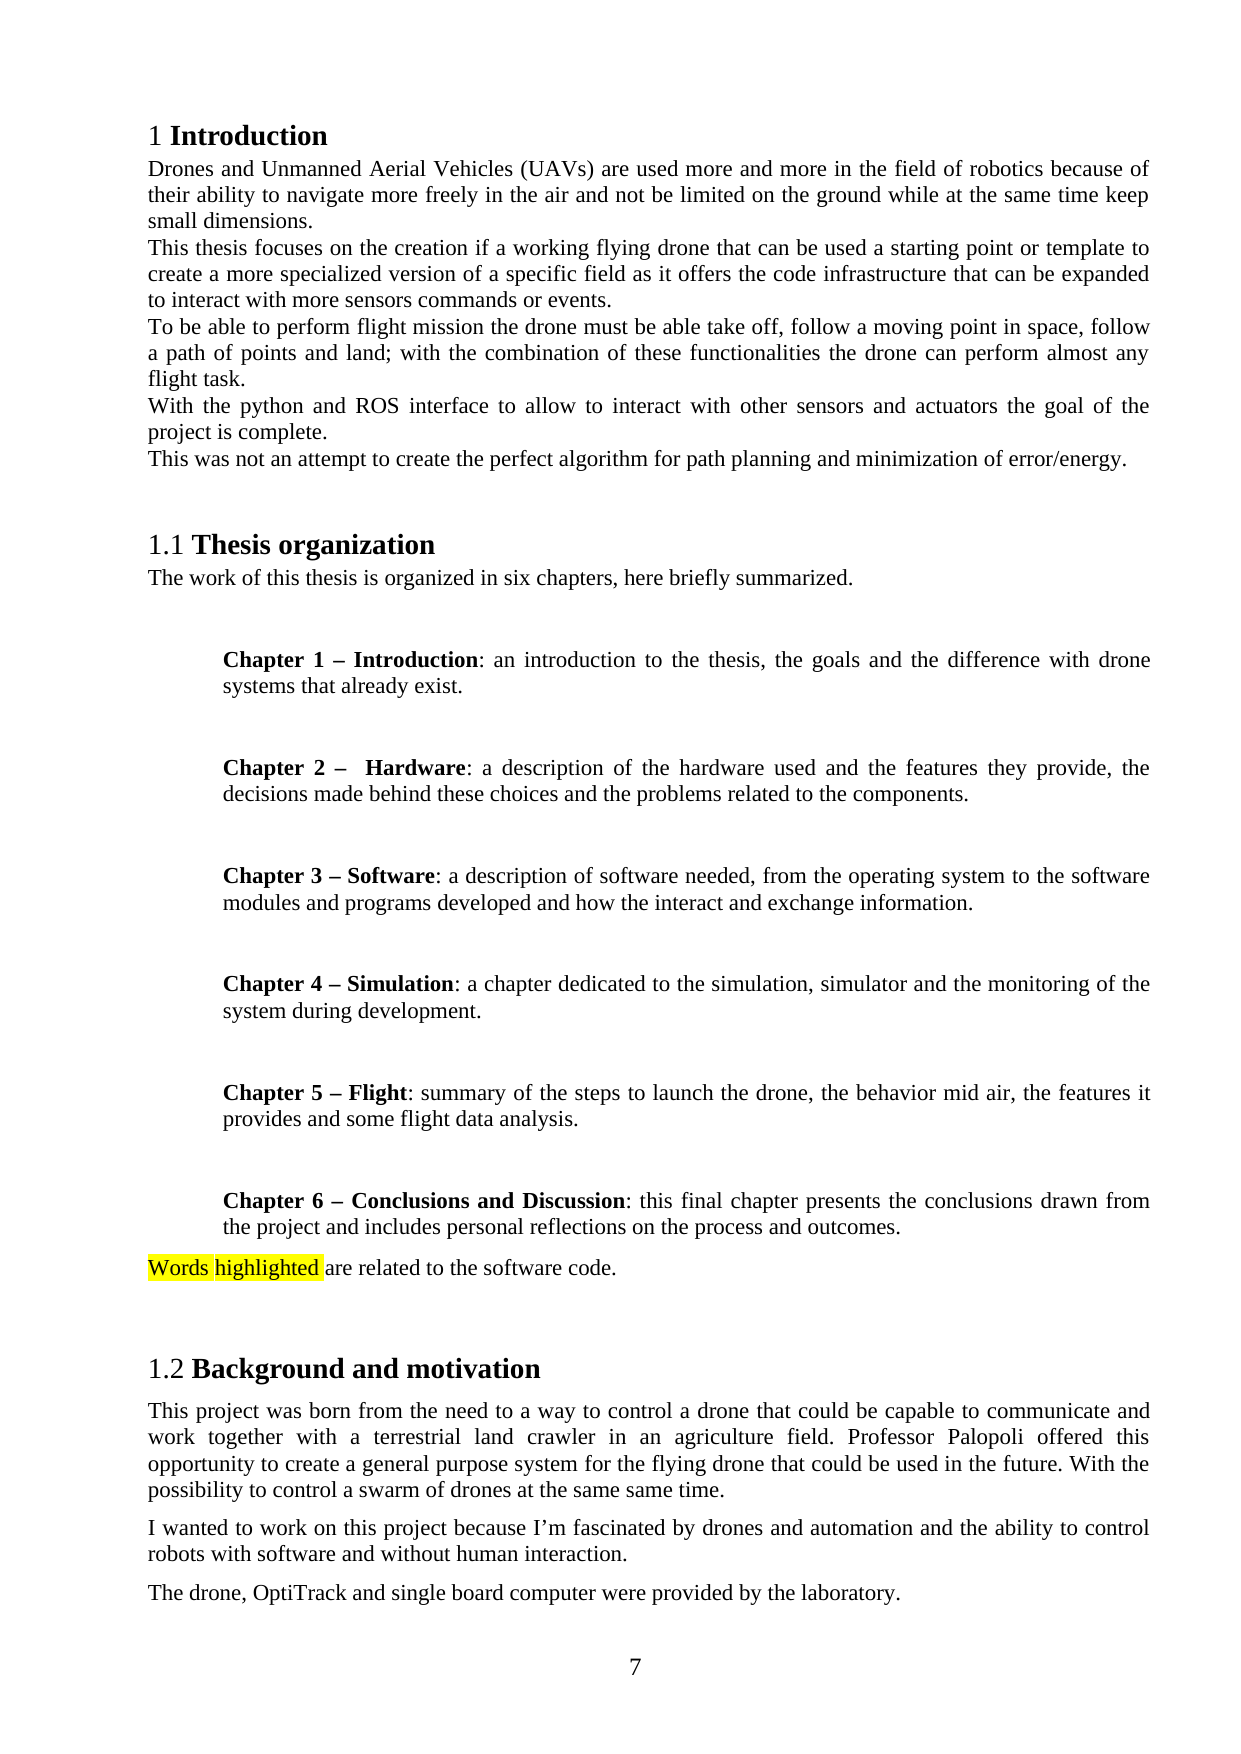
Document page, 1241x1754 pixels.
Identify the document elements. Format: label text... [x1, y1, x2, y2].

list Chapter 6 – Conclusions and Discussion: this final chapter presents the conclusions drawn from the project and includes personal reflections on the process and outcomes. [185, 1187, 1152, 1239]
list The drone, OptiTrack and single board computer were provided by the laboratory. [148, 1579, 1152, 1605]
subtitle 1.2 Background and motivation [88, 1351, 1152, 1385]
list Chapter 1 – Introduction: an introduction to the thesis, the goals and the difference with drone systems that already exist. [185, 646, 1152, 698]
list Words highlighted are related to the software code. [148, 1254, 1152, 1281]
list Drones and Unmanned Aerial Vehicles (UAVs) are used more and more in the field of robotics because of their ability to navigate more freely in the air and not be limited on the ground while at the same time keep small dimensions. [148, 155, 1152, 234]
list This was not an attempt to create the perfect algorithm for path planning and minimization of error/energy. [148, 444, 1152, 471]
list Chapter 3 – Software: a description of software needed, from the operating system to the software modules and programs developed and how the interact and exchange information. [185, 862, 1152, 915]
list With the python and ROS interface to allow to interact with other sensors and actuators the goal of the project is complete. [148, 392, 1152, 444]
subtitle 1.1 Thesis organization [88, 527, 1152, 561]
list To be able to perform flight mission the drone must be able take off, follow a moving point in space, follow a path of points and land; with the combination of these functionalities the drone can perform almost any flight task. [148, 313, 1152, 392]
list Chapter 4 – Simulation: a chapter dedicated to the simulation, simulator and the monitoring of the system during development. [185, 970, 1152, 1023]
list Chapter 5 – Flight: summary of the steps to launch the drone, the behavior mid air, the features it provides and some flight data analysis. [185, 1079, 1152, 1131]
list The work of this thesis is organized in six chapters, here briefly summarized. [148, 564, 1152, 590]
subtitle 1 Introduction [148, 118, 1152, 152]
list Chapter 2 – Hardware: a description of the hardware used and the features they provide, the decisions made behind these choices and the problems related to the components. [185, 754, 1152, 807]
list This project was born from the need to a way to control a drone that could be capable to communicate and work together with a terrestrial land crawler in an agriculture field. Professor Palopoli offered this opportunity to create a general purpose system for the flying drone that could be used in the future. With the possibility to control a swarm of drones at the same same time. [148, 1397, 1152, 1502]
list This thesis focuses on the creation if a working flying drone that can be used a starting point or template to create a more specialized version of a specific field as it offers the code infrastructure that can be expanded to interact with more sensors commands or events. [148, 234, 1152, 313]
list I wanted to work on this project because I’m fascinated by drones and automation and the ability to control robots with software and without human interaction. [148, 1514, 1152, 1567]
